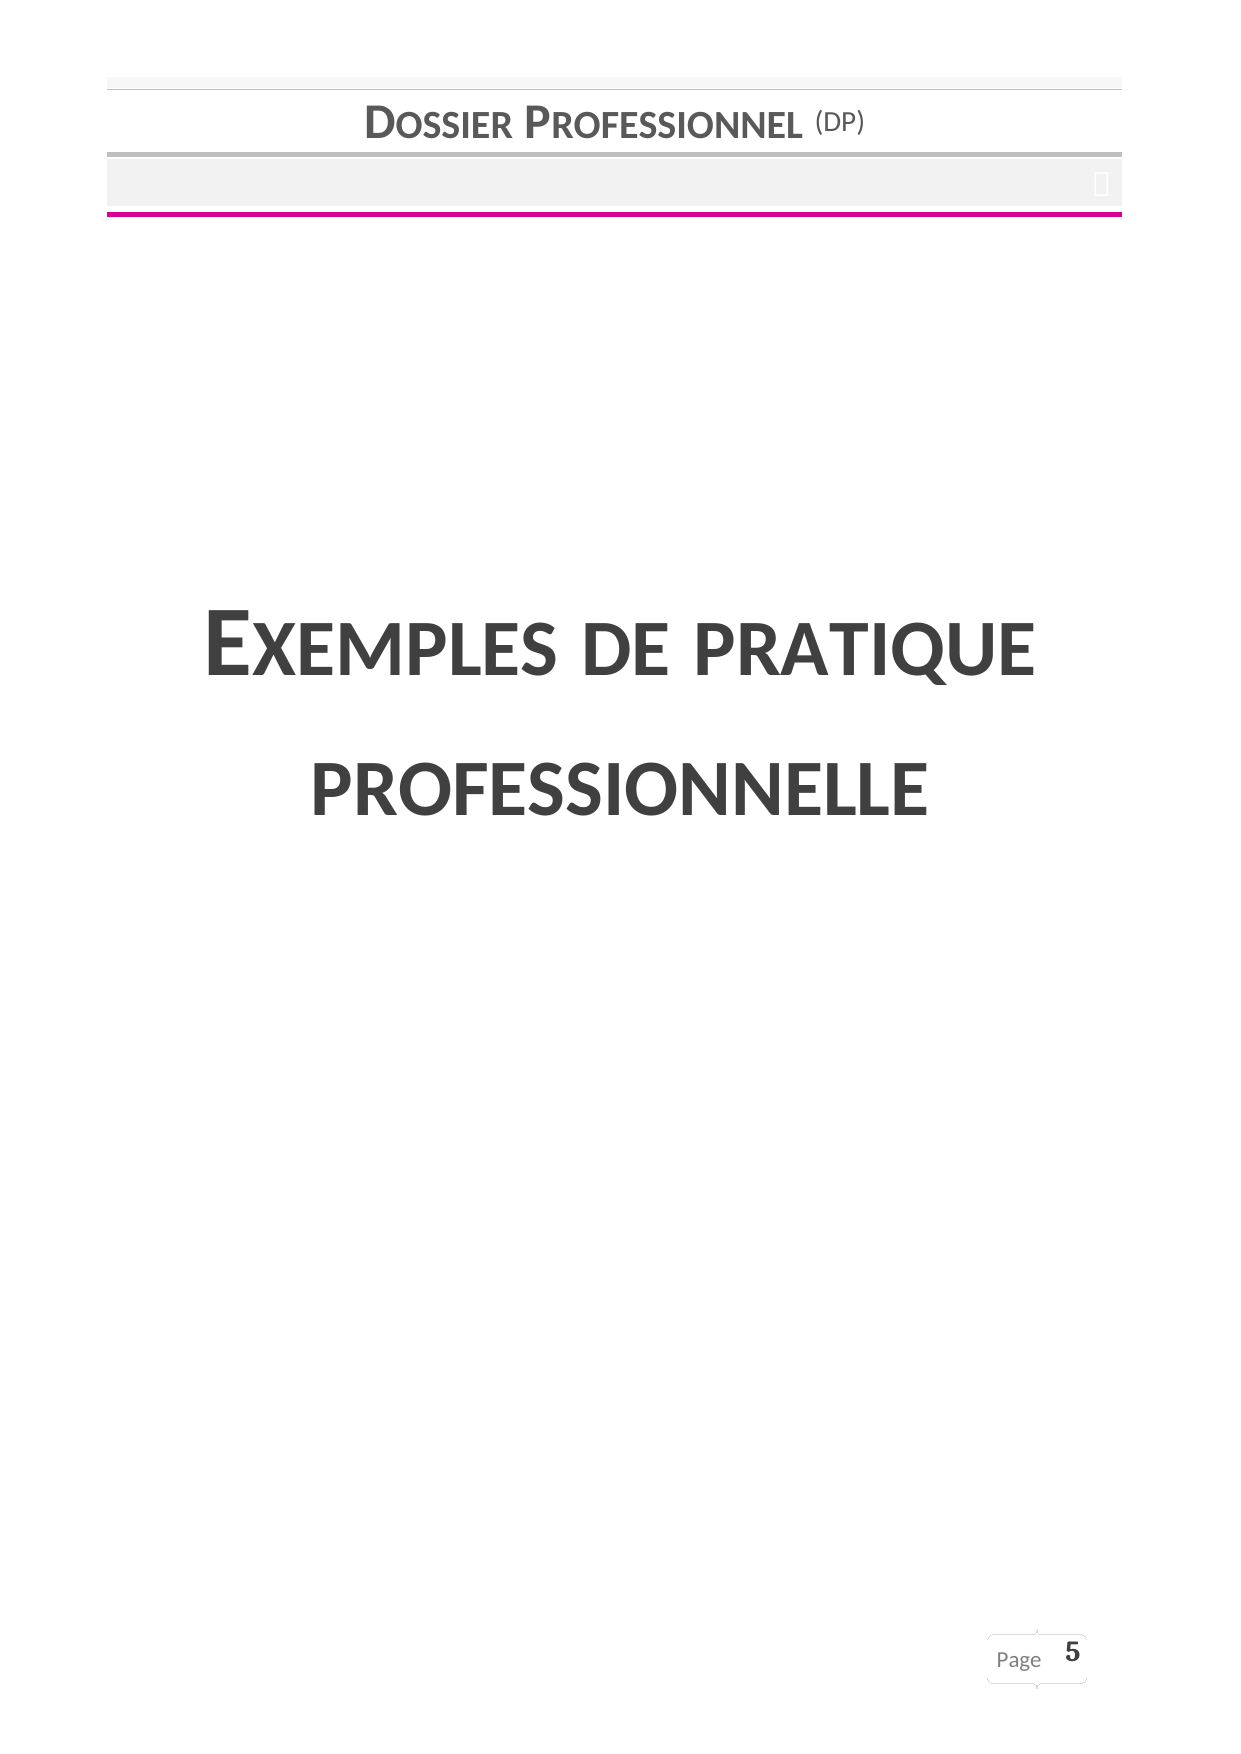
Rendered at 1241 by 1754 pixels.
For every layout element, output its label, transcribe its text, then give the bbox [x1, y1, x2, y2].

text professionnelle [148, 719, 1093, 841]
text Exemples de pratique [148, 578, 1093, 701]
